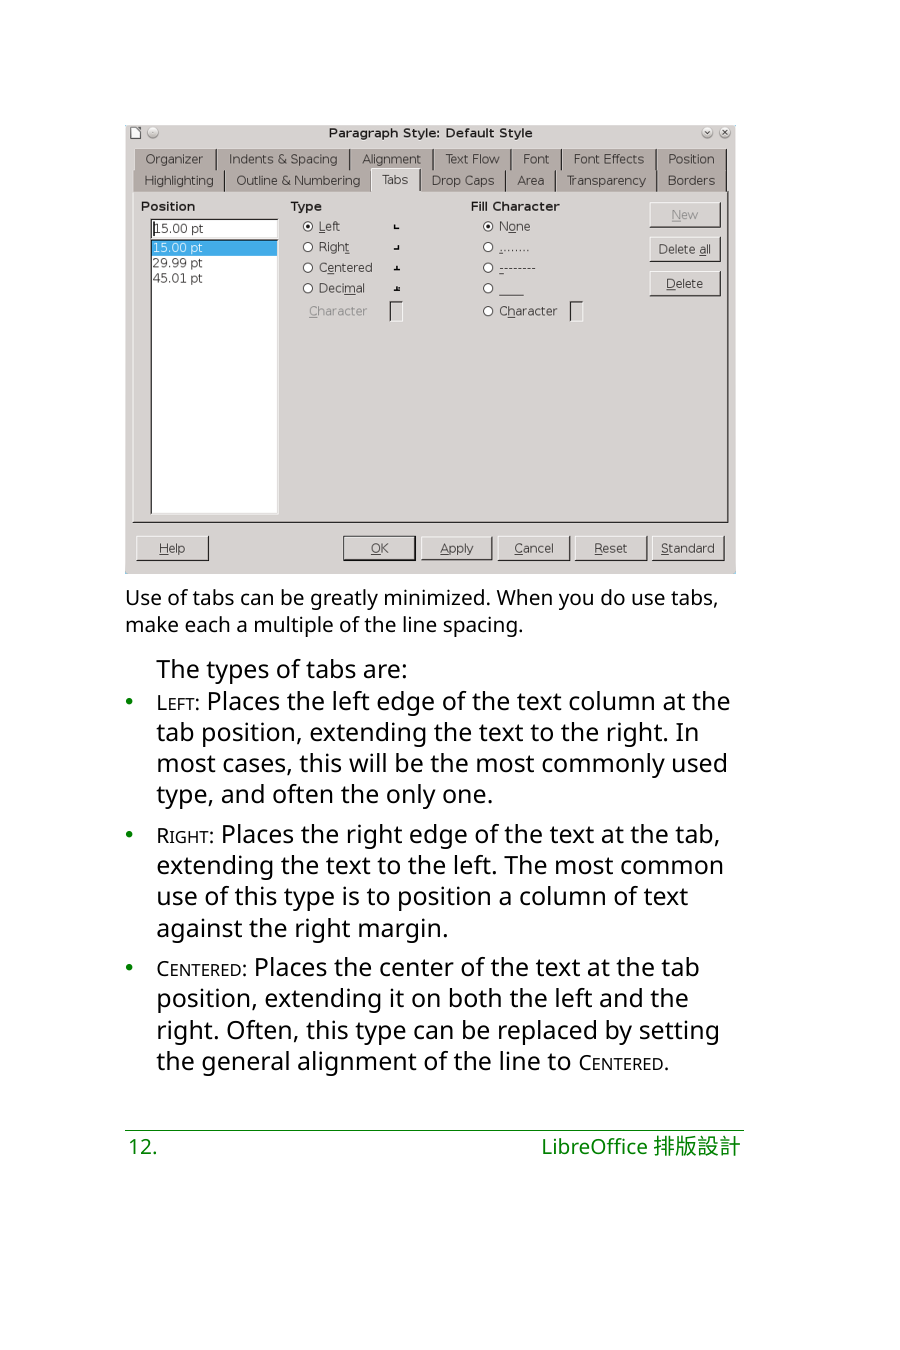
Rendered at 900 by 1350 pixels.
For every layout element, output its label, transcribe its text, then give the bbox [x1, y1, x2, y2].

list Right: Places the right edge of the text at the tab, extending the text to the left. The most common use of this type is to position a column of text against the right margin. [125, 818, 744, 943]
table_header [125, 125, 744, 576]
table_cell Use of tabs can be greatly minimized. When you do use tabs, make each a multiple of the line spacing. [125, 576, 744, 638]
list Left: Places the left edge of the text column at the tab position, extending the text to the right. In most cases, this will be the most commonly used type, and often the only one. [125, 685, 744, 810]
text The types of tabs are: [125, 654, 744, 685]
picture [125, 125, 736, 574]
list Centered: Places the center of the text at the tab position, extending it on both the left and the right. Often, this type can be replaced by setting the general alignment of the line to Centered. [125, 952, 744, 1077]
